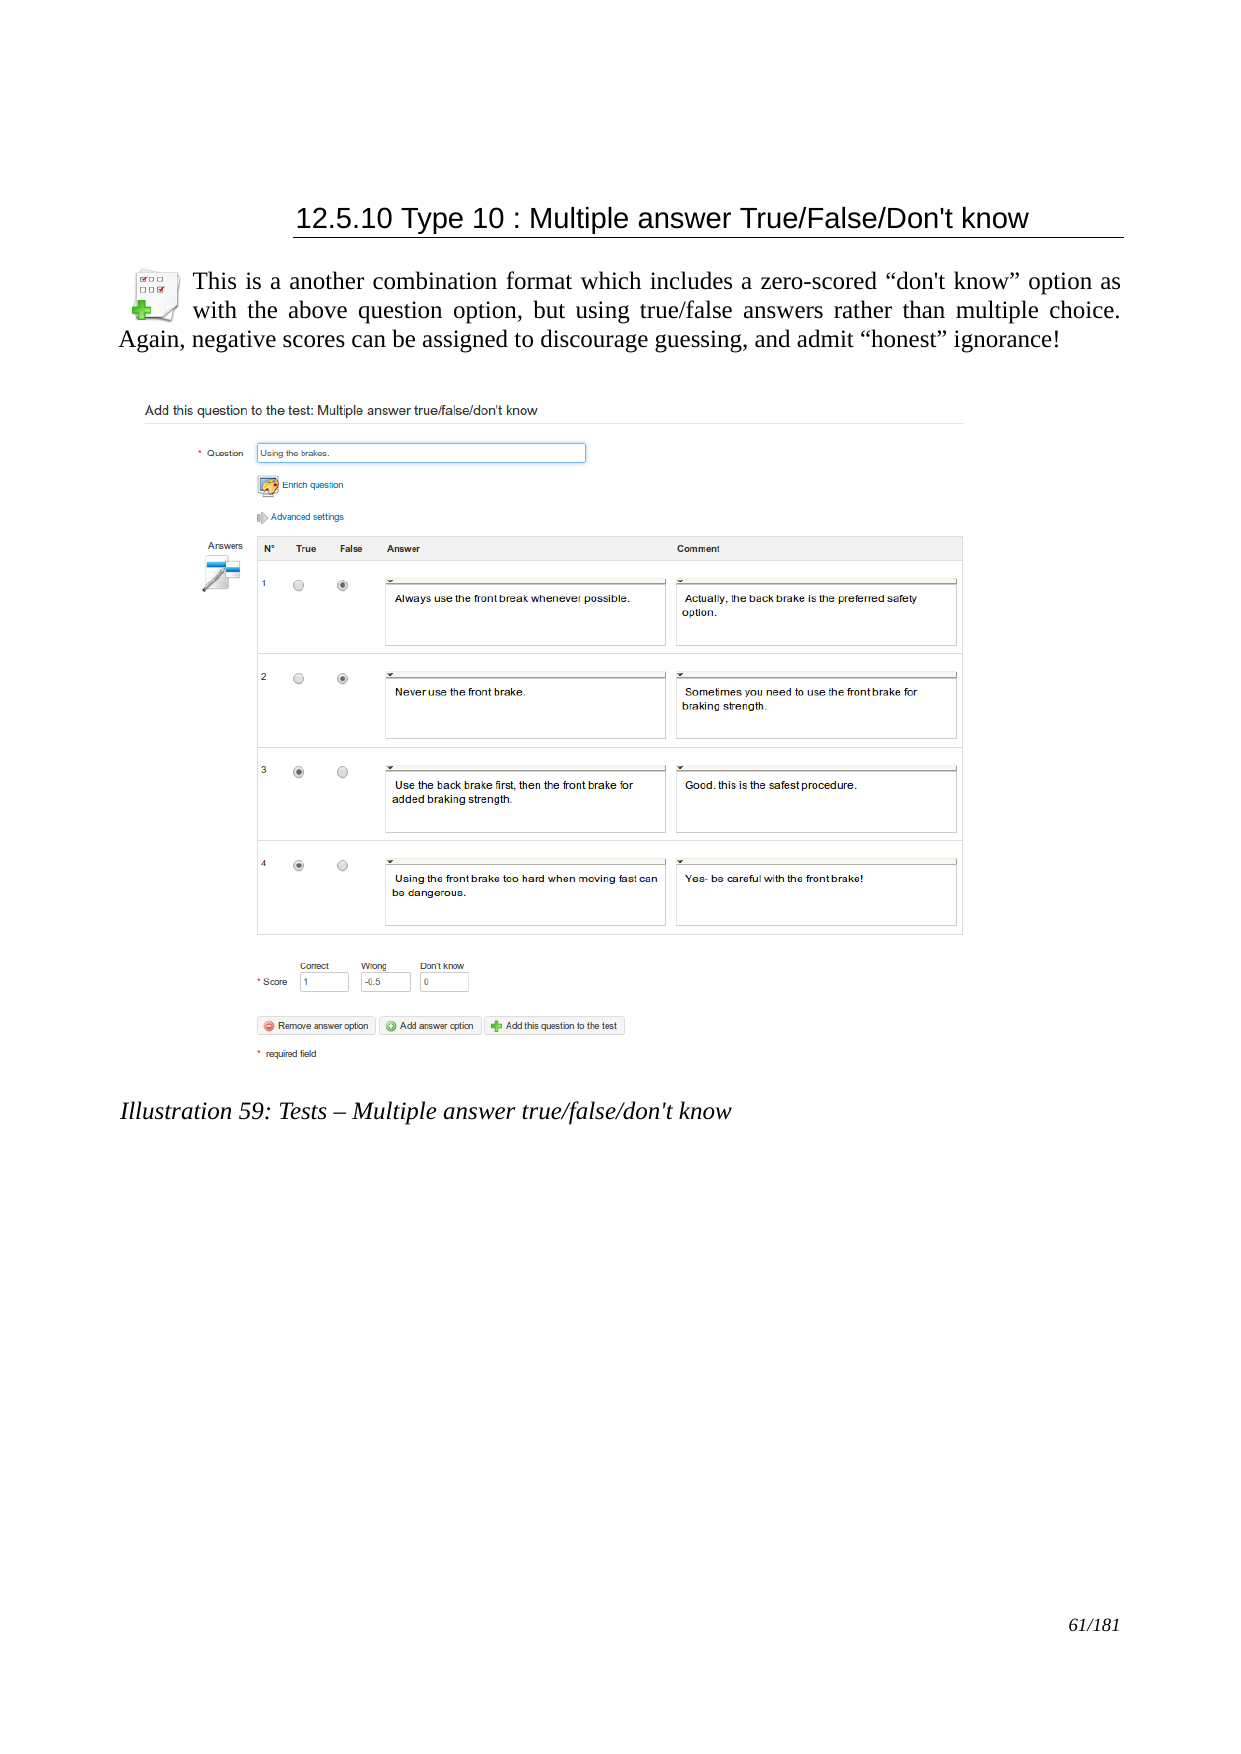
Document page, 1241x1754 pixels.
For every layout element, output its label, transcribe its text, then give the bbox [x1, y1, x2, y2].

text This is a another combination format which includes a zero-scored “don't know” option as with the above question option, but using true/false answers rather than multiple choice. Again, negative scores can be assigned to discourage guessing, and admit “honest” ignorance! [118, 266, 1122, 353]
text Illustration 59: Tests – Multiple answer true/false/don't know [120, 1096, 1120, 1125]
picture [121, 264, 181, 324]
subtitle Type 10 : Multiple answer True/False/Don't know [293, 201, 1124, 237]
picture [136, 399, 982, 1063]
